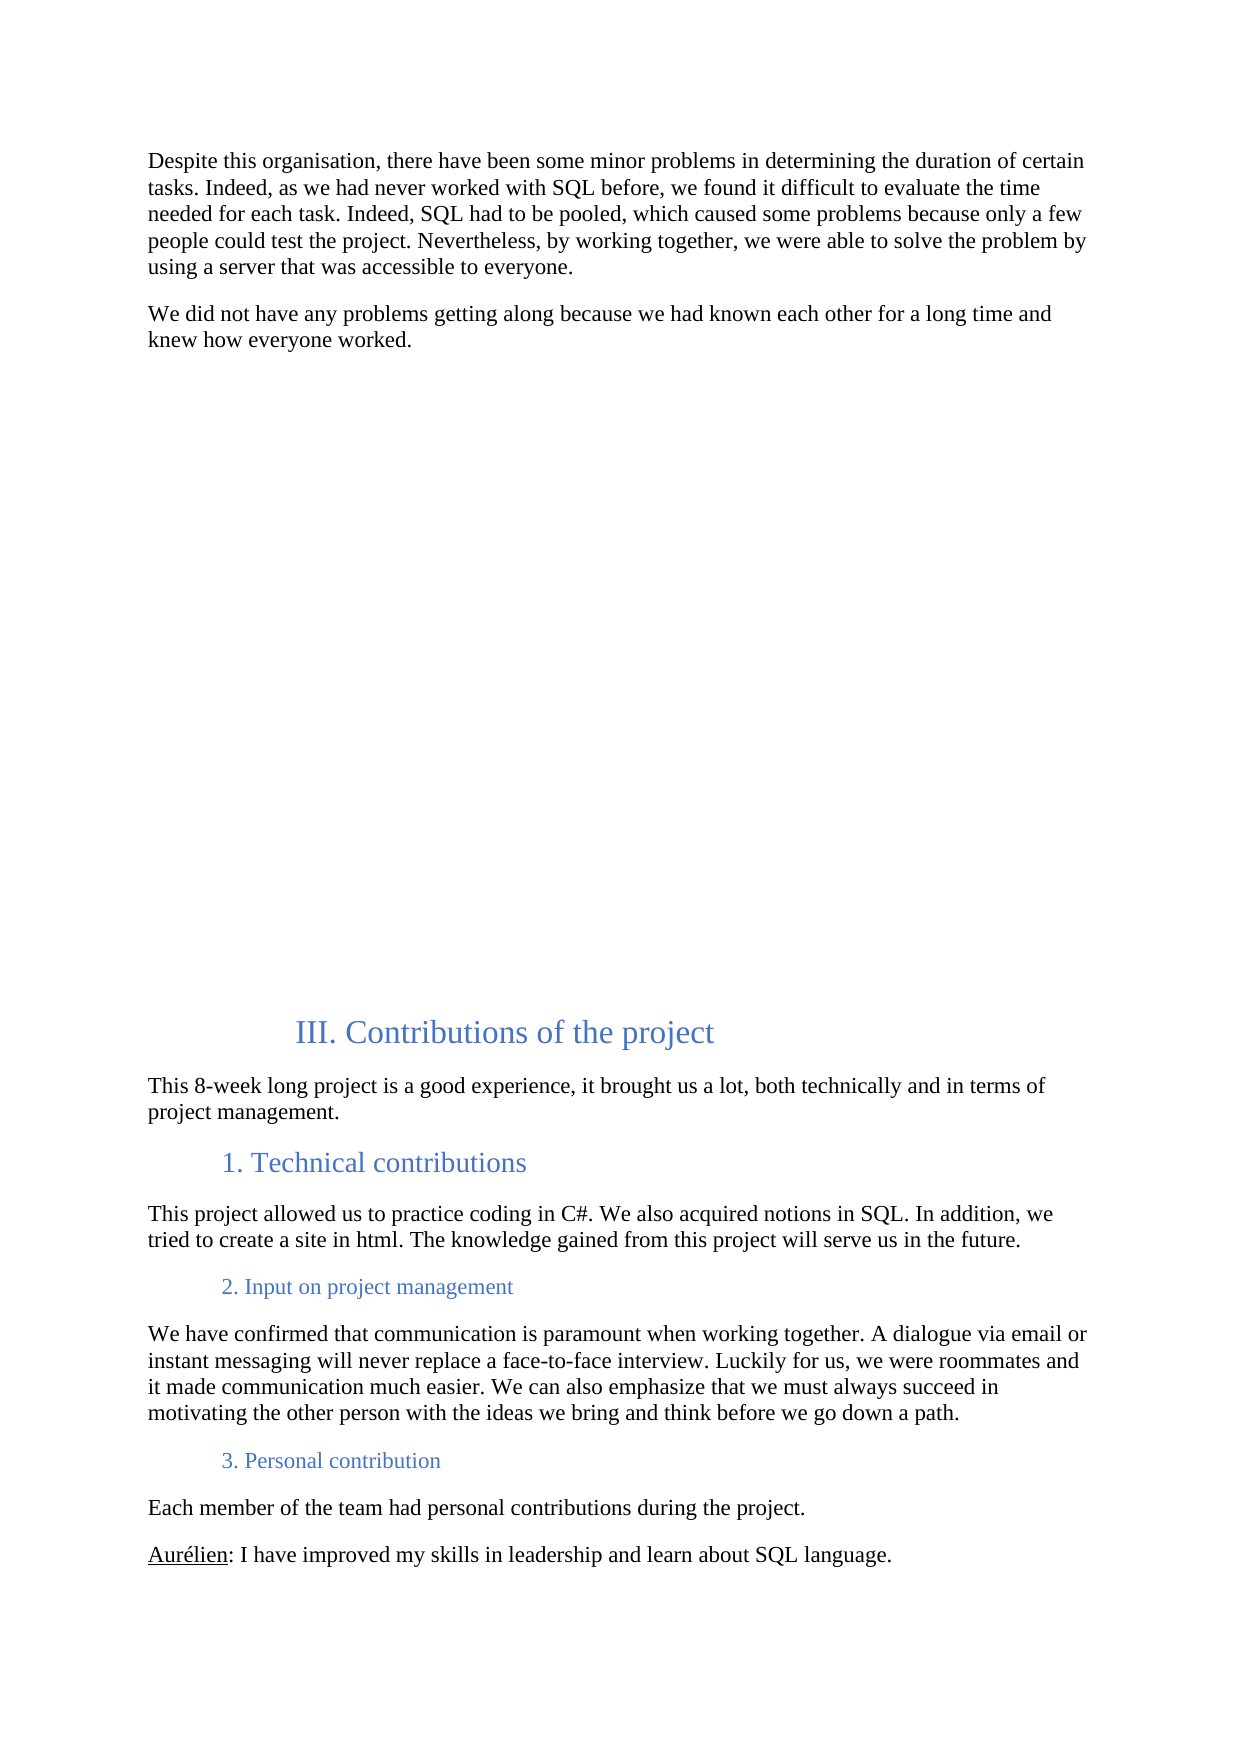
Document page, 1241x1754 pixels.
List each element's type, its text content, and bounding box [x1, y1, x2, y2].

text This 8-week long project is a good experience, it brought us a lot, both technically and in terms of project management. [148, 1072, 1093, 1124]
text 1. Technical contributions [148, 1145, 1093, 1179]
text Each member of the team had personal contributions during the project. [148, 1494, 1093, 1520]
text III. Contributions of the project [221, 1013, 1093, 1051]
text 3. Personal contribution [148, 1447, 1093, 1473]
text Aurélien: I have improved my skills in leadership and learn about SQL language. [148, 1541, 1093, 1567]
text We did not have any problems getting along because we had known each other for a long time and knew how everyone worked. [148, 300, 1093, 353]
text Despite this organisation, there have been some minor problems in determining the duration of certain tasks. Indeed, as we had never worked with SQL before, we found it difficult to evaluate the time needed for each task. Indeed, SQL had to be pooled, which caused some problems because only a few people could test the project. Nevertheless, by working together, we were able to solve the problem by using a server that was accessible to everyone. [148, 148, 1093, 279]
text This project allowed us to practice coding in C#. We also acquired notions in SQL. In addition, we tried to create a site in html. The knowledge gained from this project will serve us in the future. [148, 1200, 1093, 1252]
text 2. Input on project management [148, 1273, 1093, 1299]
text We have confirmed that communication is paramount when working together. A dialogue via email or instant messaging will never replace a face-to-face interview. Luckily for us, we were roommates and it made communication much easier. We can also emphasize that we must always succeed in motivating the other person with the ideas we bring and think before we go down a path. [148, 1320, 1093, 1426]
